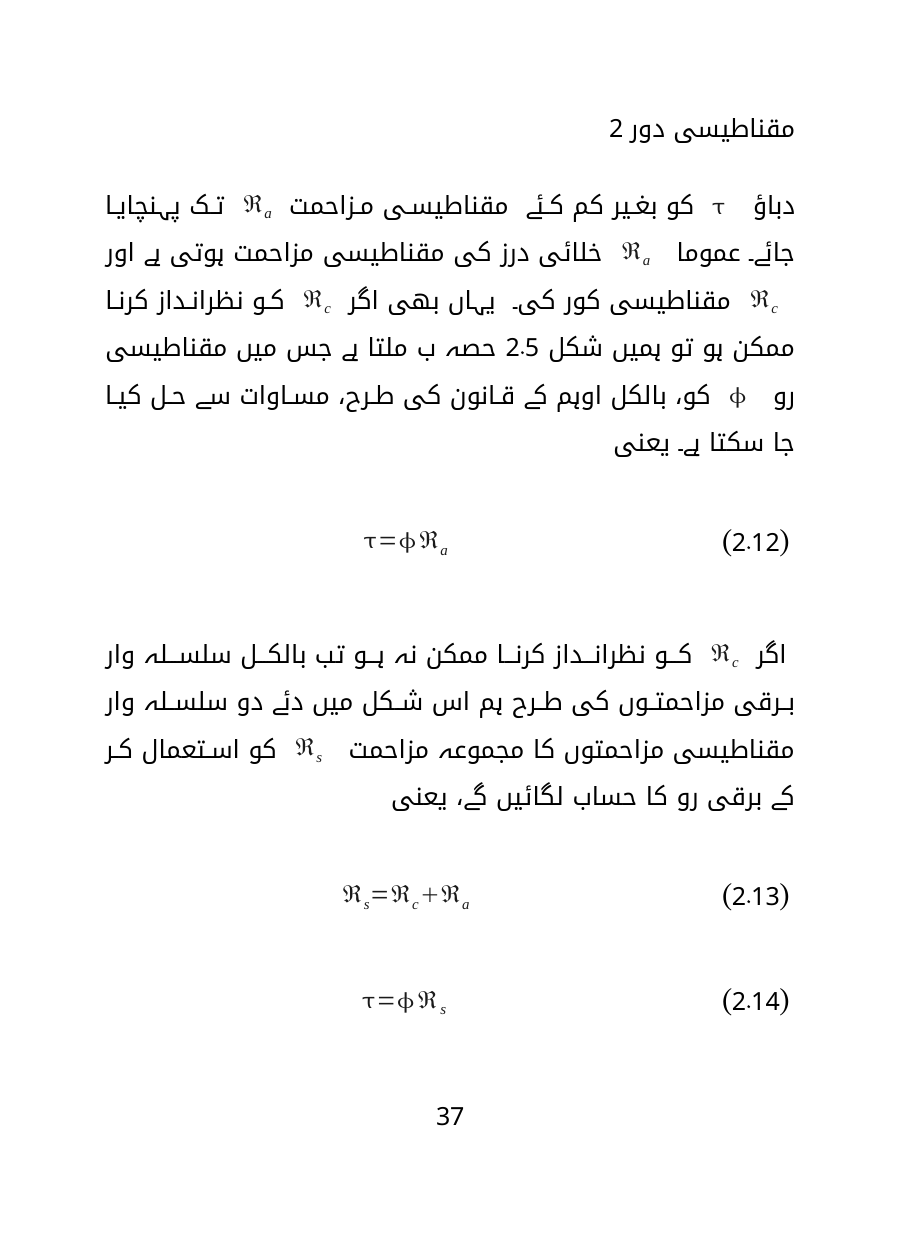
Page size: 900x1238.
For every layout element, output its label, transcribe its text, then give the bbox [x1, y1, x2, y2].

table_header [105, 868, 697, 939]
text اگرکو نظرانداز کرنا ممکن نہ ہو تب بالکل سلسلہ وار برقی مزاحمتوں کی طرح ہم اس شکل میں دئے دو سلسلہ وار مقناطیسی مزاحمتوں کا مجموعہ مزاحمت کو استعمال کر کے برقی رو کا حساب لگائیں گے، یعنی [105, 631, 795, 821]
table_header (2.14) [694, 973, 795, 1044]
table_header [105, 513, 699, 585]
table_header [105, 973, 694, 1044]
table_header (2.13) [697, 868, 795, 939]
text یہاں بھی کوشش یہی ہے کہ کسی طرح مقناطیسی دباؤ کو بغیر کم کئے مقناطیسی مزاحمتتک پہنچایا جائے۔ عموما خلائی درز کی مقناطیسی مزاحمت ہوتی ہے اور مقناطیسی کور کی۔ یہاں بھی اگرکو نظرانداز کرنا ممکن ہو تو ہمیں شکل 2.5 حصہ ب ملتا ہے جس میں مقناطیسی رو کو، بالکل اوہم کے قانون کی طرح، مساوات سے حل کیا جا سکتا ہے۔ یعنی [105, 182, 795, 467]
table_header (2.12) [699, 513, 795, 585]
